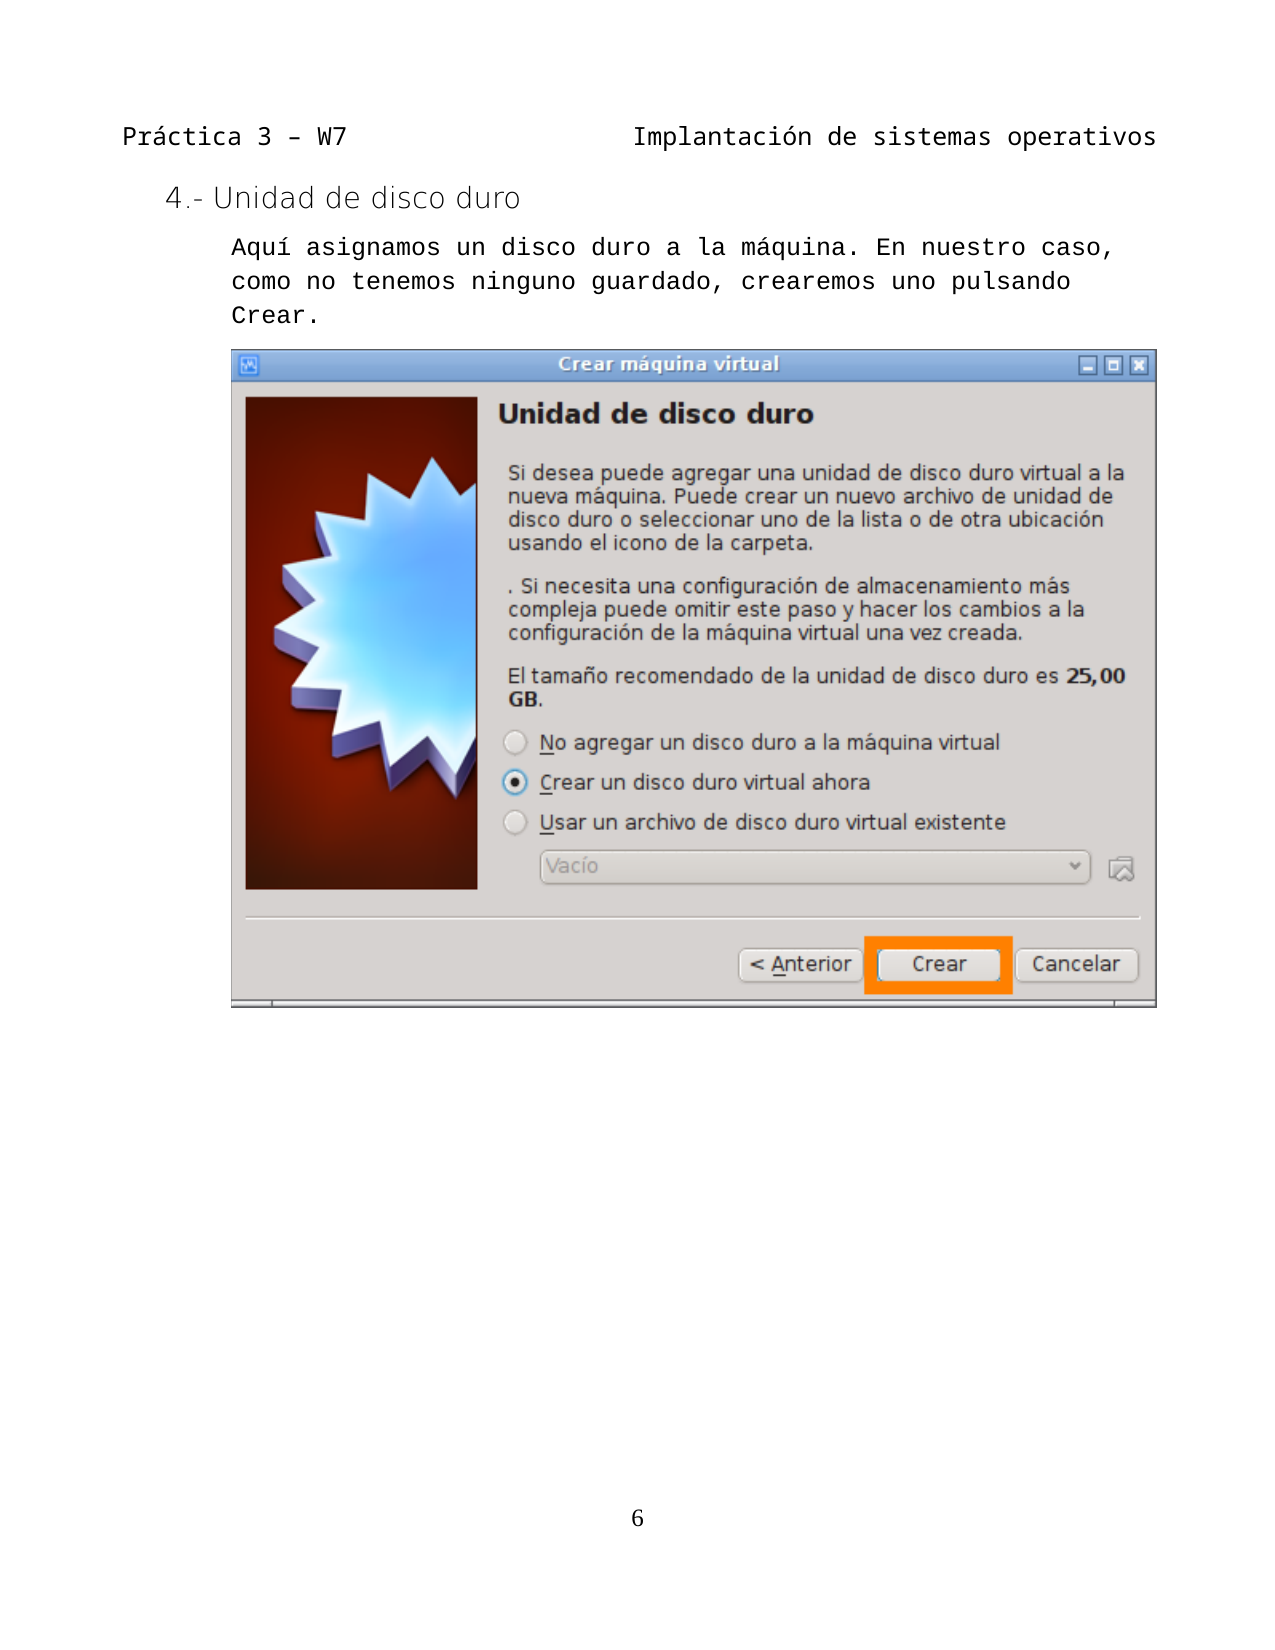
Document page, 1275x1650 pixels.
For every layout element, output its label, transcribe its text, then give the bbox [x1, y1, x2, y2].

picture [231, 349, 1157, 1008]
text Aquí asignamos un disco duro a la máquina. En nuestro caso, como no tenemos ninguno guardado, crearemos uno pulsando Crear. [231, 235, 1157, 331]
list Unidad de disco duro [156, 182, 1157, 216]
